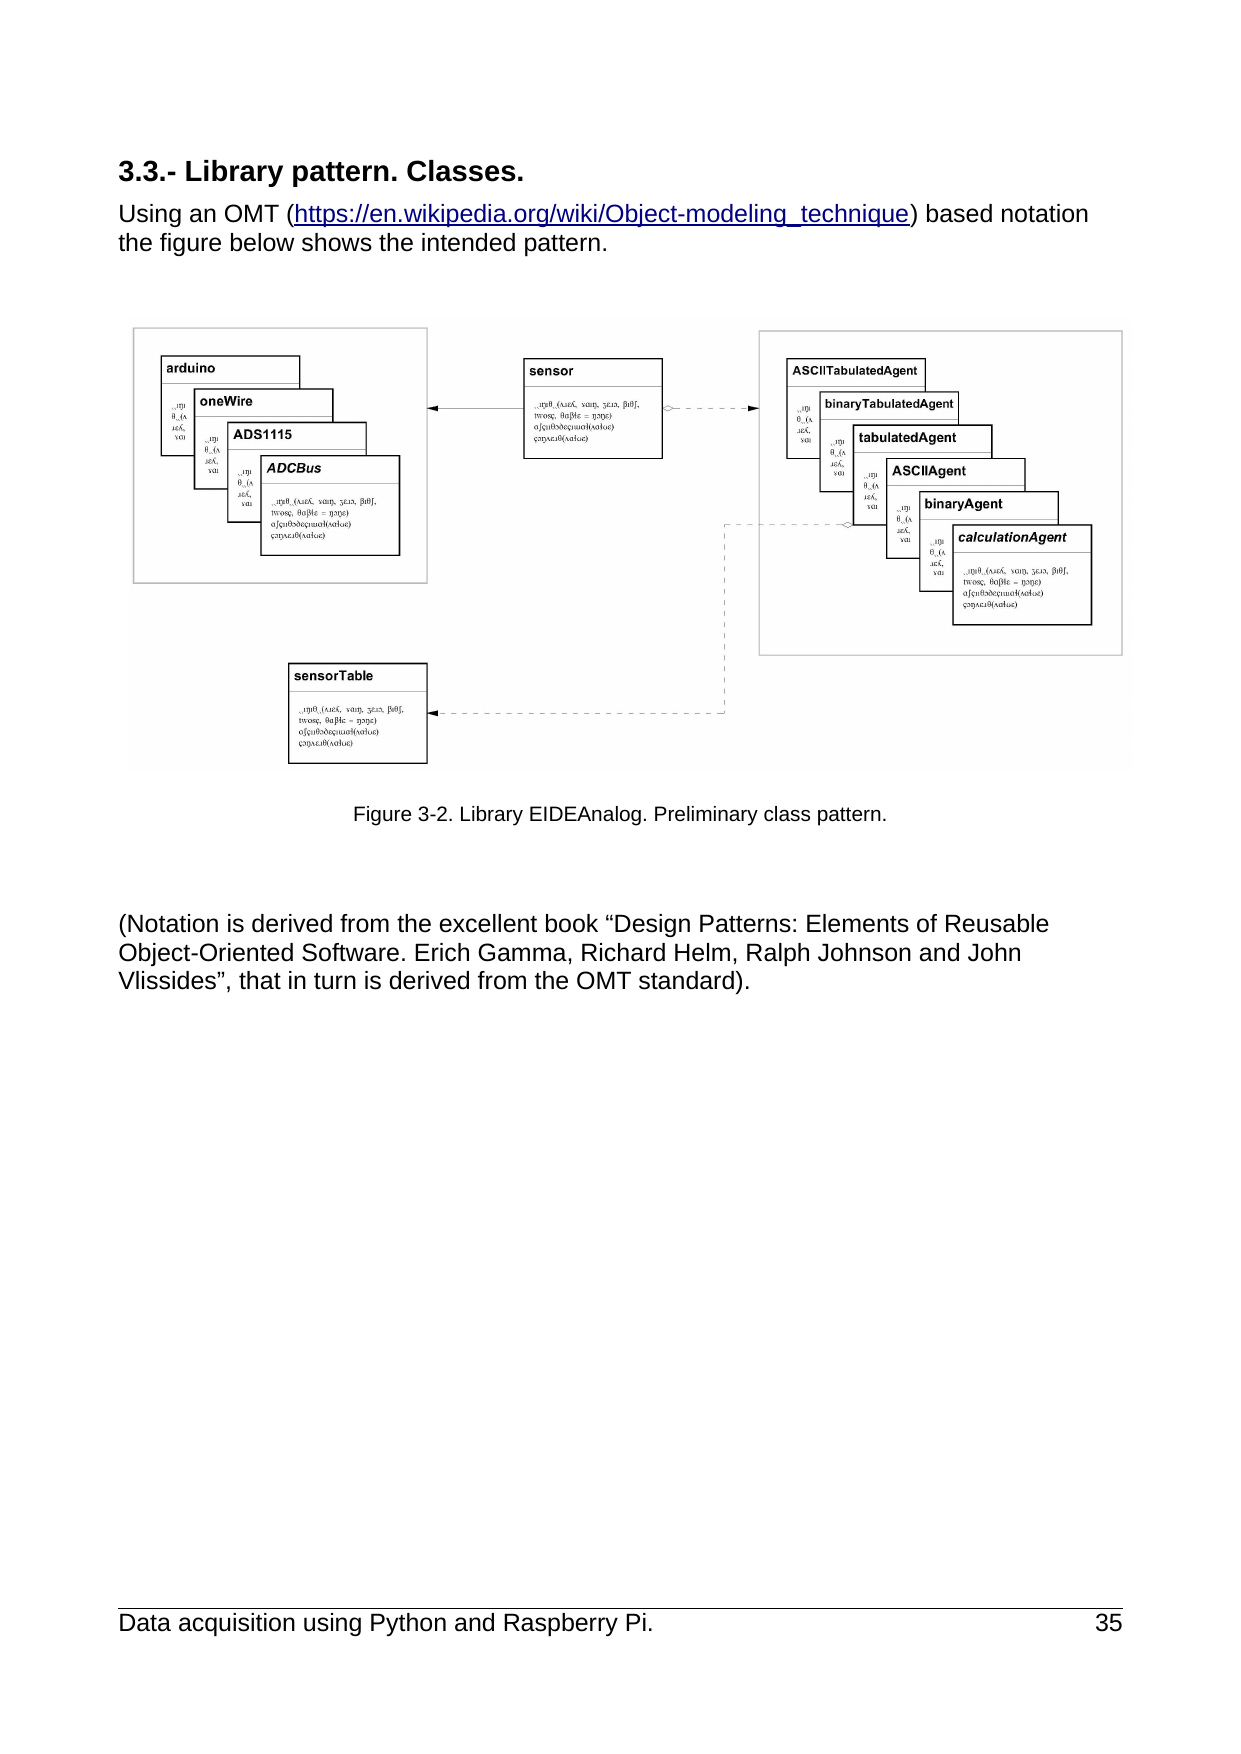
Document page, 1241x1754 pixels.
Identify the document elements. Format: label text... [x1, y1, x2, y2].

text (Notation is derived from the excellent book “Design Patterns: Elements of Reusable Object-Oriented Software. Erich Gamma, Richard Helm, Ralph Johnson and John Vlissides”, that in turn is derived from the OMT standard). [118, 909, 1122, 995]
text Using an OMT (https://en.wikipedia.org/wiki/Object-modeling_technique) based notation the figure below shows the intended pattern. [118, 199, 1122, 257]
subtitle 3.3.- Library pattern. Classes. [118, 153, 1122, 187]
picture [128, 317, 1133, 772]
text Figure 3-2. Library EIDEAnalog. Preliminary class pattern. [118, 315, 1122, 826]
